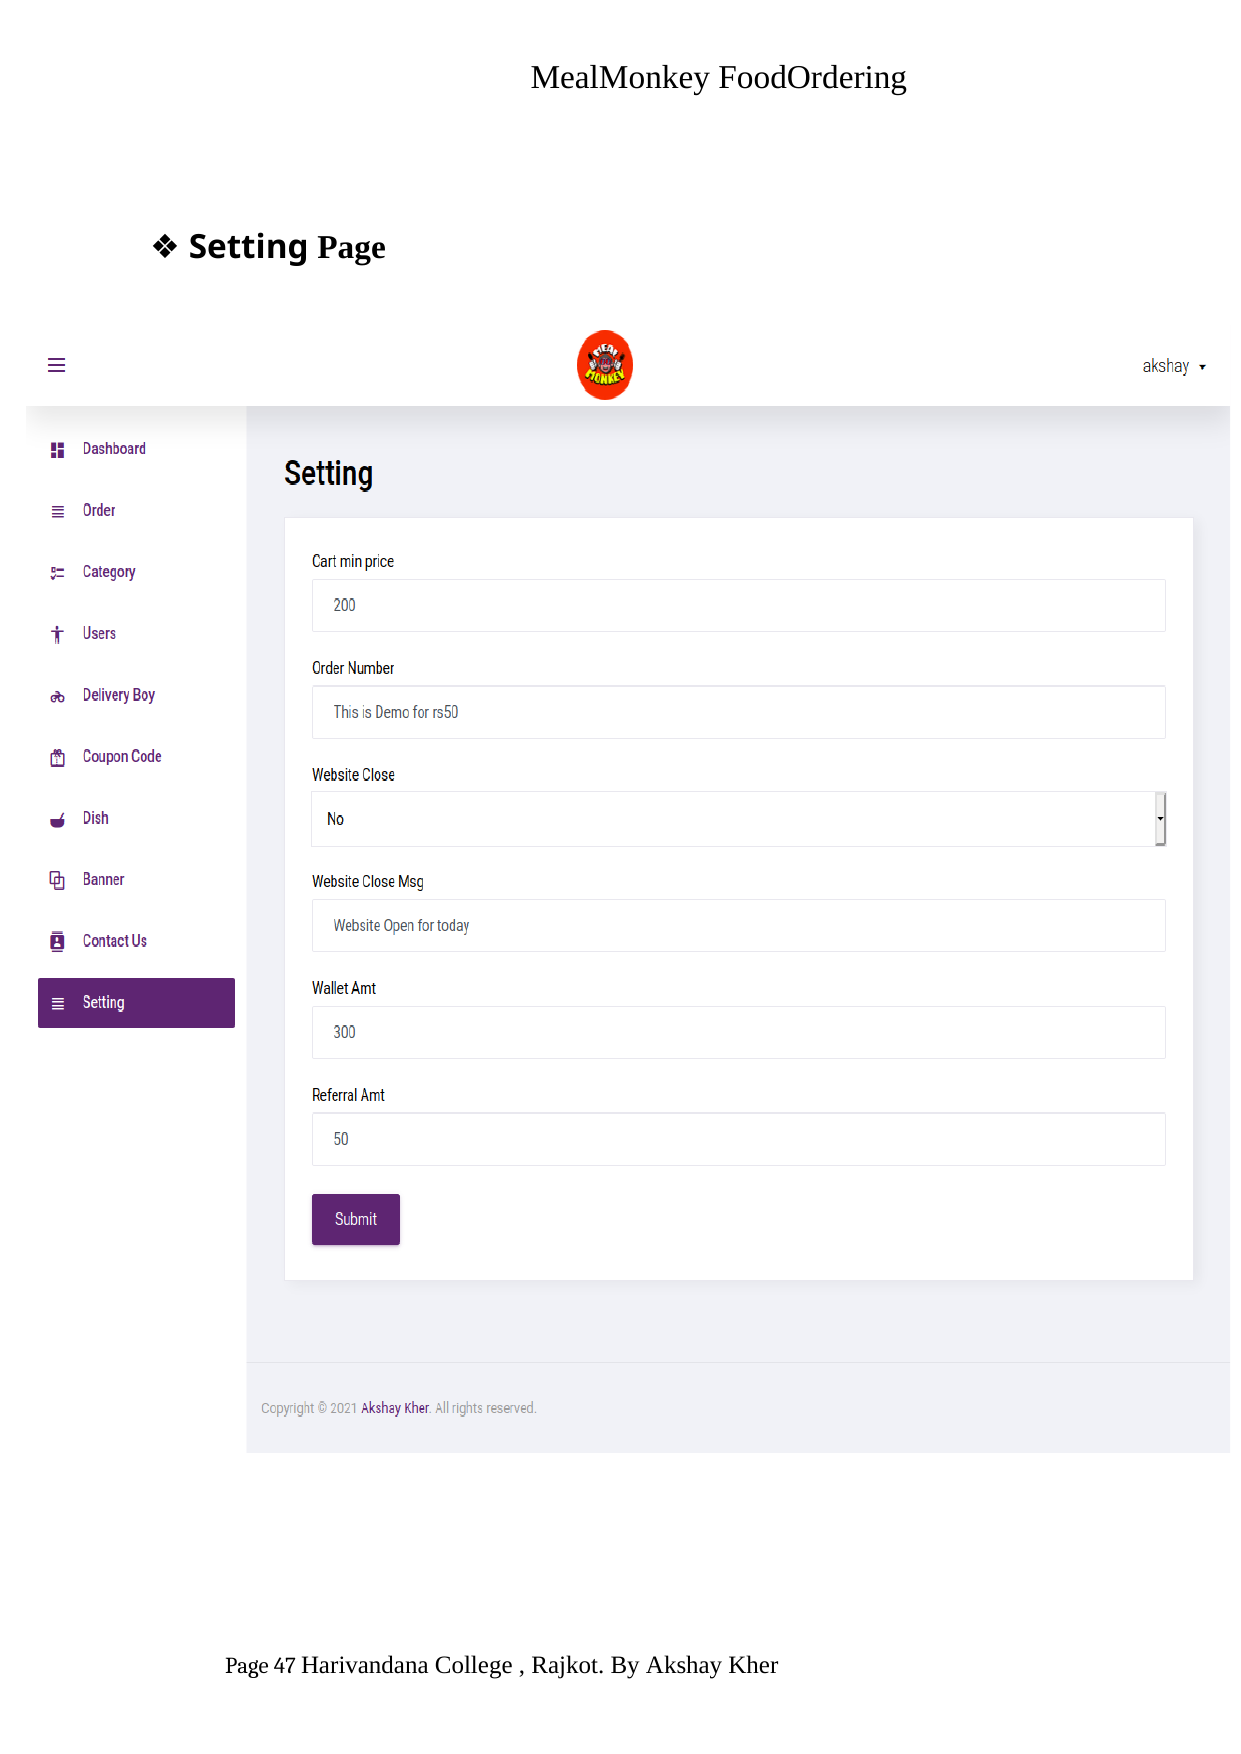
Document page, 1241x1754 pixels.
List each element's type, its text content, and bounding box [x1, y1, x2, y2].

text ❖ Setting Page [150, 223, 1227, 268]
picture [26, 325, 1231, 1453]
